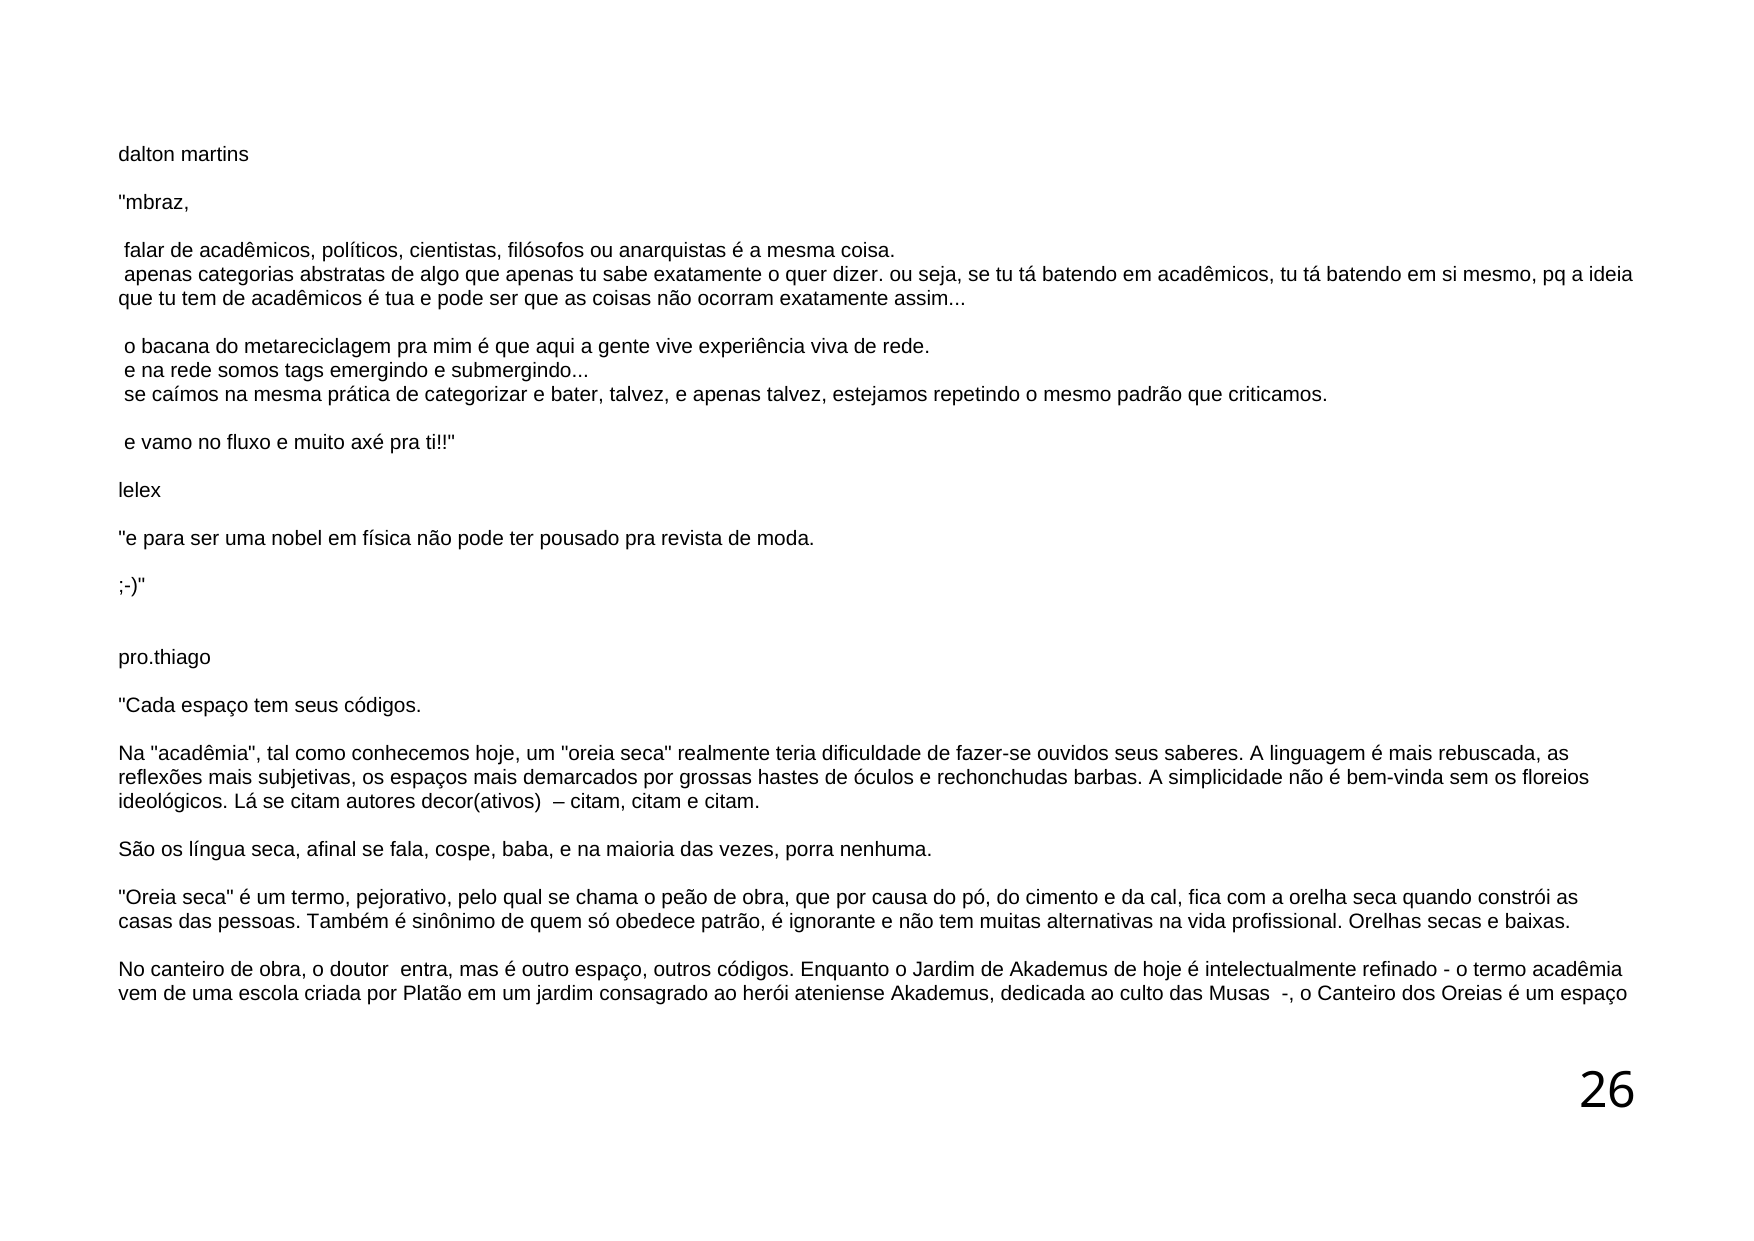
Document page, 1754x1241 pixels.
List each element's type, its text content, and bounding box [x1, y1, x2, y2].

text apenas categorias abstratas de algo que apenas tu sabe exatamente o quer dizer. ou seja, se tu tá batendo em acadêmicos, tu tá batendo em si mesmo, pq a ideia que tu tem de acadêmicos é tua e pode ser que as coisas não ocorram exatamente assim... [118, 262, 1636, 310]
text e vamo no fluxo e muito axé pra ti!!" [118, 429, 1636, 453]
text "mbraz, [118, 190, 1636, 214]
text No canteiro de obra, o doutor entra, mas é outro espaço, outros códigos. Enquanto o Jardim de Akademus de hoje é intelectualmente refinado - o termo acadêmia vem de uma escola criada por Platão em um jardim consagrado ao herói ateniense Akademus, dedicada ao culto das Musas -, o Canteiro dos Oreias é um espaço [118, 957, 1636, 1004]
text "Cada espaço tem seus códigos. [118, 693, 1636, 717]
text lelex [118, 477, 1636, 501]
text e na rede somos tags emergindo e submergindo... [118, 358, 1636, 382]
text pro.thiago [118, 645, 1636, 669]
text "Oreia seca" é um termo, pejorativo, pelo qual se chama o peão de obra, que por causa do pó, do cimento e da cal, fica com a orelha seca quando constrói as casas das pessoas. Também é sinônimo de quem só obedece patrão, é ignorante e não tem muitas alternativas na vida profissional. Orelhas secas e baixas. [118, 885, 1636, 933]
text o bacana do metareciclagem pra mim é que aqui a gente vive experiência viva de rede. [118, 334, 1636, 358]
text falar de acadêmicos, políticos, cientistas, filósofos ou anarquistas é a mesma coisa. [118, 238, 1636, 262]
text ;-)" [118, 573, 1636, 597]
text se caímos na mesma prática de categorizar e bater, talvez, e apenas talvez, estejamos repetindo o mesmo padrão que criticamos. [118, 382, 1636, 406]
text dalton martins [118, 142, 1636, 166]
text "e para ser uma nobel em física não pode ter pousado pra revista de moda. [118, 525, 1636, 549]
text Na "acadêmia", tal como conhecemos hoje, um "oreia seca" realmente teria dificuldade de fazer-se ouvidos seus saberes. A linguagem é mais rebuscada, as reflexões mais subjetivas, os espaços mais demarcados por grossas hastes de óculos e rechonchudas barbas. A simplicidade não é bem-vinda sem os floreios ideológicos. Lá se citam autores decor(ativos) – citam, citam e citam. [118, 741, 1636, 813]
text São os língua seca, afinal se fala, cospe, baba, e na maioria das vezes, porra nenhuma. [118, 837, 1636, 861]
